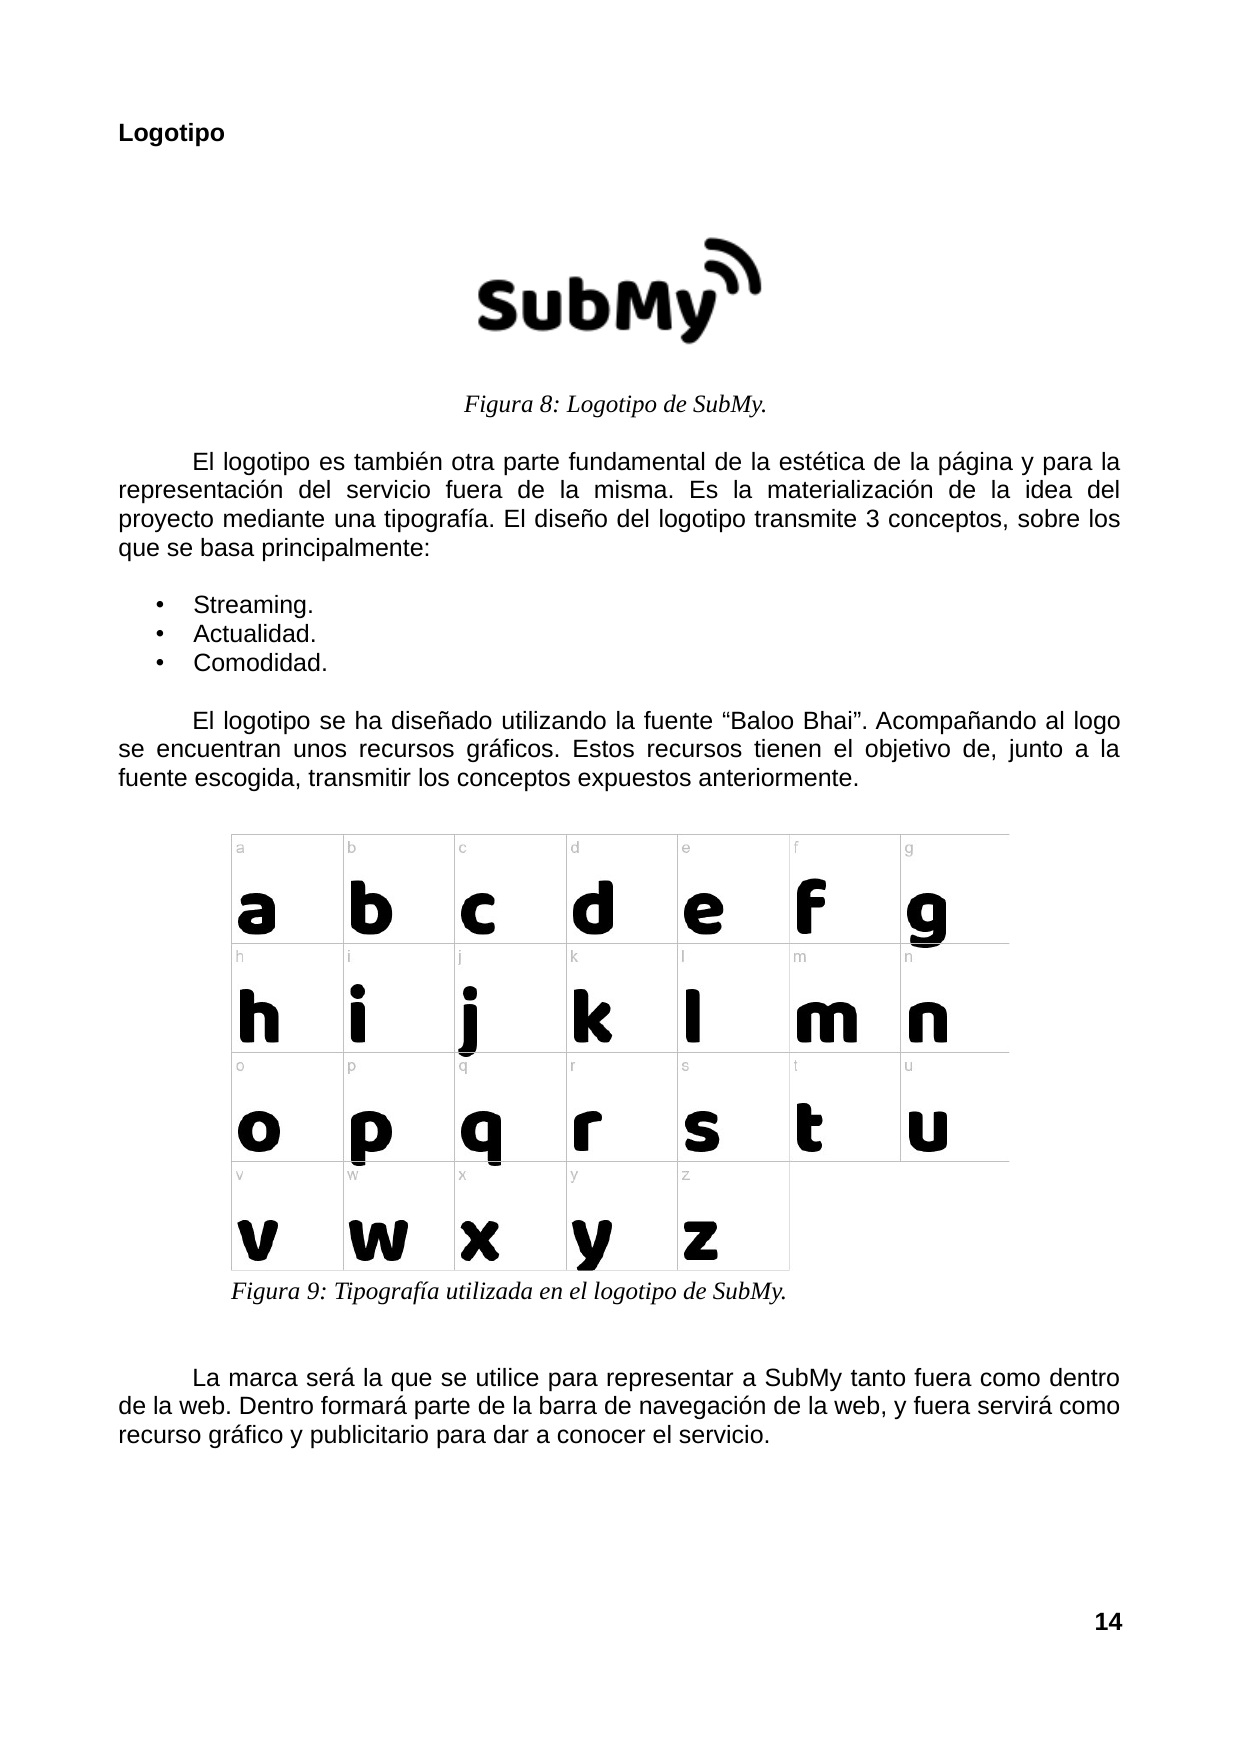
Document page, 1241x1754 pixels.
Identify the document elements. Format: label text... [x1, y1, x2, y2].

text Logotipo [118, 118, 1122, 147]
list Comodidad. [156, 648, 1122, 677]
list Streaming. [156, 590, 1122, 619]
text Figura 8: Logotipo de SubMy. [464, 384, 776, 418]
picture [463, 207, 777, 384]
list Actualidad. [156, 619, 1122, 648]
picture [230, 833, 1010, 1271]
text El logotipo se ha diseñado utilizando la fuente “Baloo Bhai”. Acompañando al logo se encuentran unos recursos gráficos. Estos recursos tienen el objetivo de, junto a la fuente escogida, transmitir los conceptos expuestos anteriormente. [118, 706, 1122, 792]
text El logotipo es también otra parte fundamental de la estética de la página y para la representación del servicio fuera de la misma. Es la materialización de la idea del proyecto mediante una tipografía. El diseño del logotipo transmite 3 conceptos, sobre los que se basa principalmente: [118, 447, 1122, 562]
text La marca será la que se utilice para representar a SubMy tanto fuera como dentro de la web. Dentro formará parte de la barra de navegación de la web, y fuera servirá como recurso gráfico y publicitario para dar a conocer el servicio. [118, 1363, 1122, 1449]
text Figura 9: Tipografía utilizada en el logotipo de SubMy. [231, 1271, 1009, 1305]
